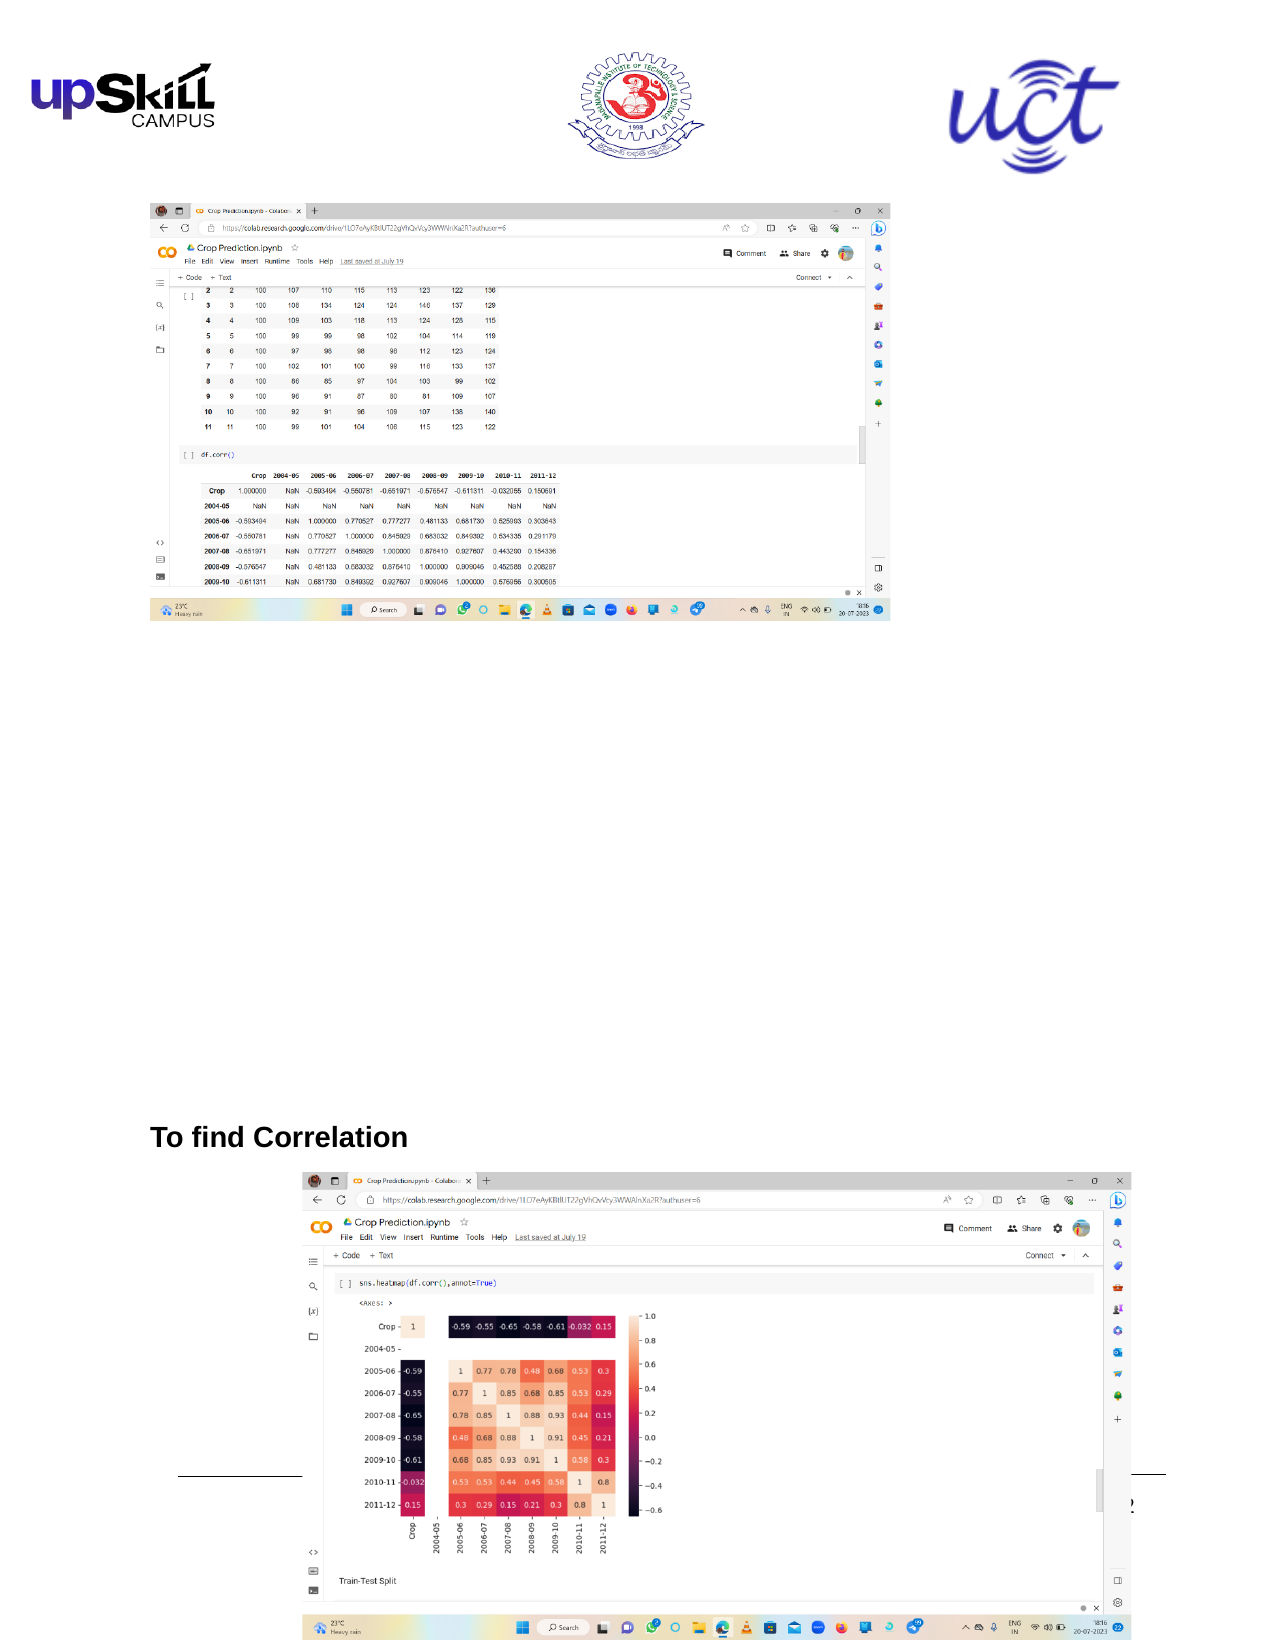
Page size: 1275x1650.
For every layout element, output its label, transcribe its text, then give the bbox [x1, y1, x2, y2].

text To find Correlation [150, 1120, 1134, 1154]
